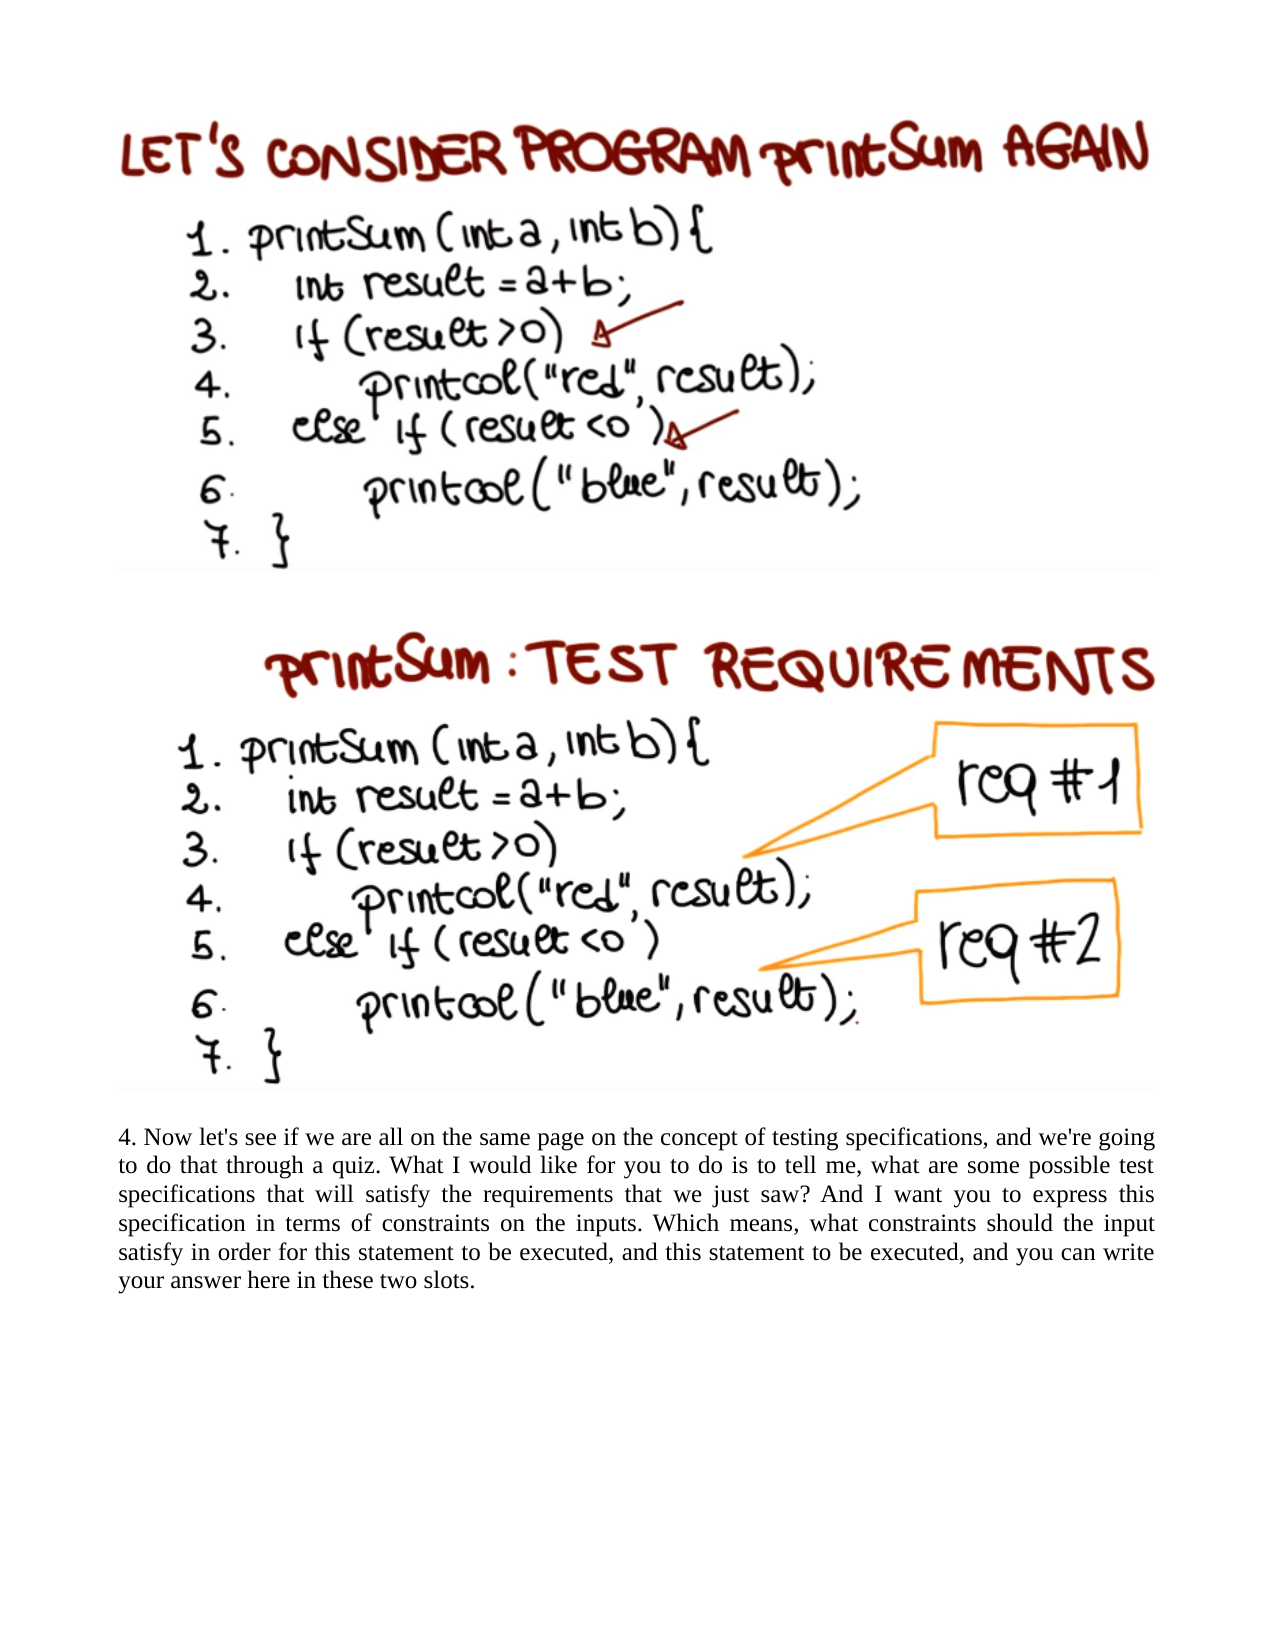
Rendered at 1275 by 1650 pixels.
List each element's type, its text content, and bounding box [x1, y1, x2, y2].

picture [118, 118, 1157, 573]
picture [118, 630, 1157, 1093]
text 4. Now let's see if we are all on the same page on the concept of testing specifications, and we're going to do that through a quiz. What I would like for you to do is to tell me, what are some possible test specifications that will satisfy the requirements that we just saw? And I want you to express this specification in terms of constraints on the inputs. Which means, what constraints should the input satisfy in order for this statement to be executed, and this statement to be executed, and you can write your answer here in these two slots. [118, 1122, 1157, 1294]
